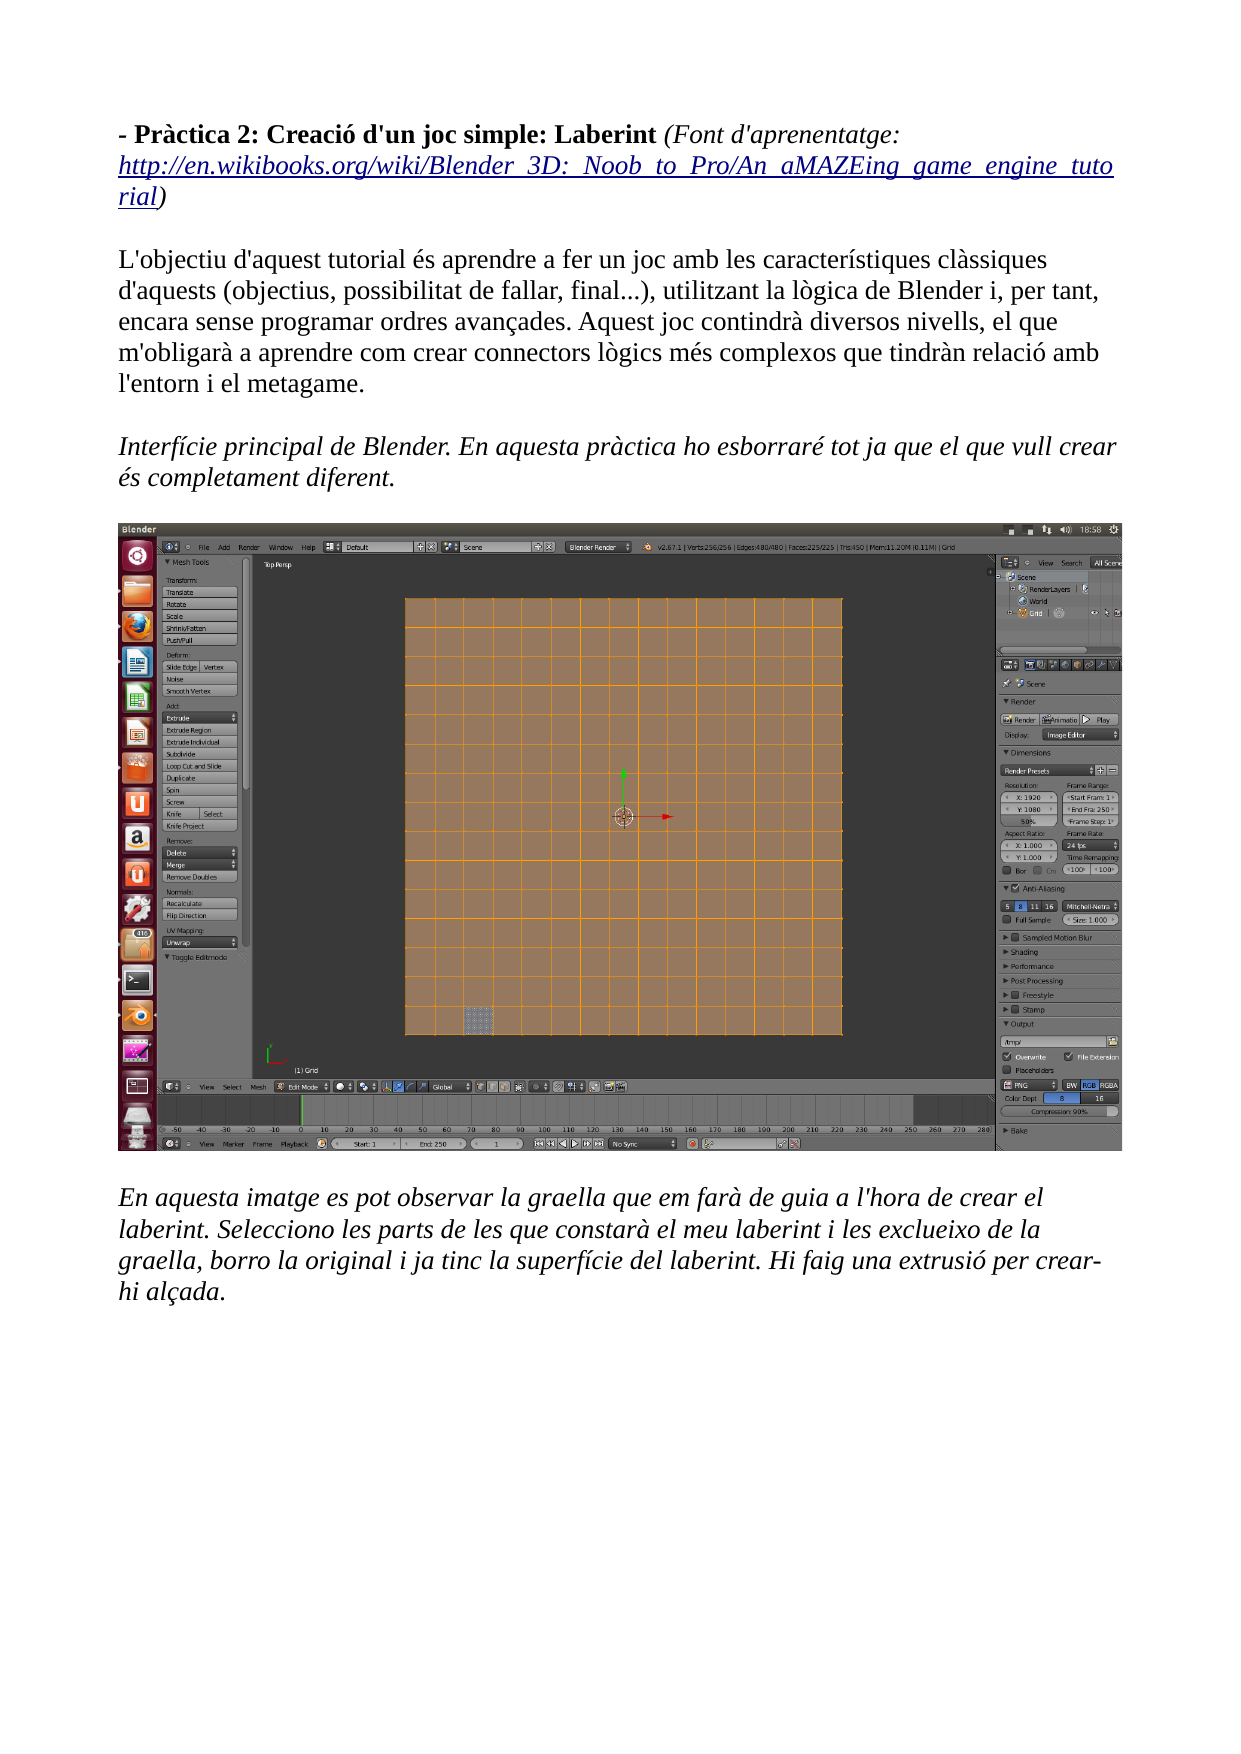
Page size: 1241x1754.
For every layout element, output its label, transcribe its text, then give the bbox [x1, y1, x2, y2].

text Interfície principal de Blender. En aquesta pràctica ho esborraré tot ja que el que vull crear és completament diferent. [118, 429, 1122, 492]
text - Pràctica 2: Creació d'un joc simple: Laberint (Font d'aprenentatge: http://en.wikibooks.org/wiki/Blender_3D:_Noob_to_Pro/An_aMAZEing_game_engine_tutorial) [118, 118, 1122, 212]
picture [118, 523, 1123, 1151]
text En aquesta imatge es pot observar la graella que em farà de guia a l'hora de crear el laberint. Selecciono les parts de les que constarà el meu laberint i les exclueixo de la graella, borro la original i ja tinc la superfície del laberint. Hi faig una extrusió per crear-hi alçada. [118, 1182, 1122, 1306]
text L'objectiu d'aquest tutorial és aprendre a fer un joc amb les característiques clàssiques d'aquests (objectius, possibilitat de fallar, final...), utilitzant la lògica de Blender i, per tant, encara sense programar ordres avançades. Aquest joc contindrà diversos nivells, el que m'obligarà a aprendre com crear connectors lògics més complexos que tindràn relació amb l'entorn i el metagame. [118, 243, 1122, 398]
